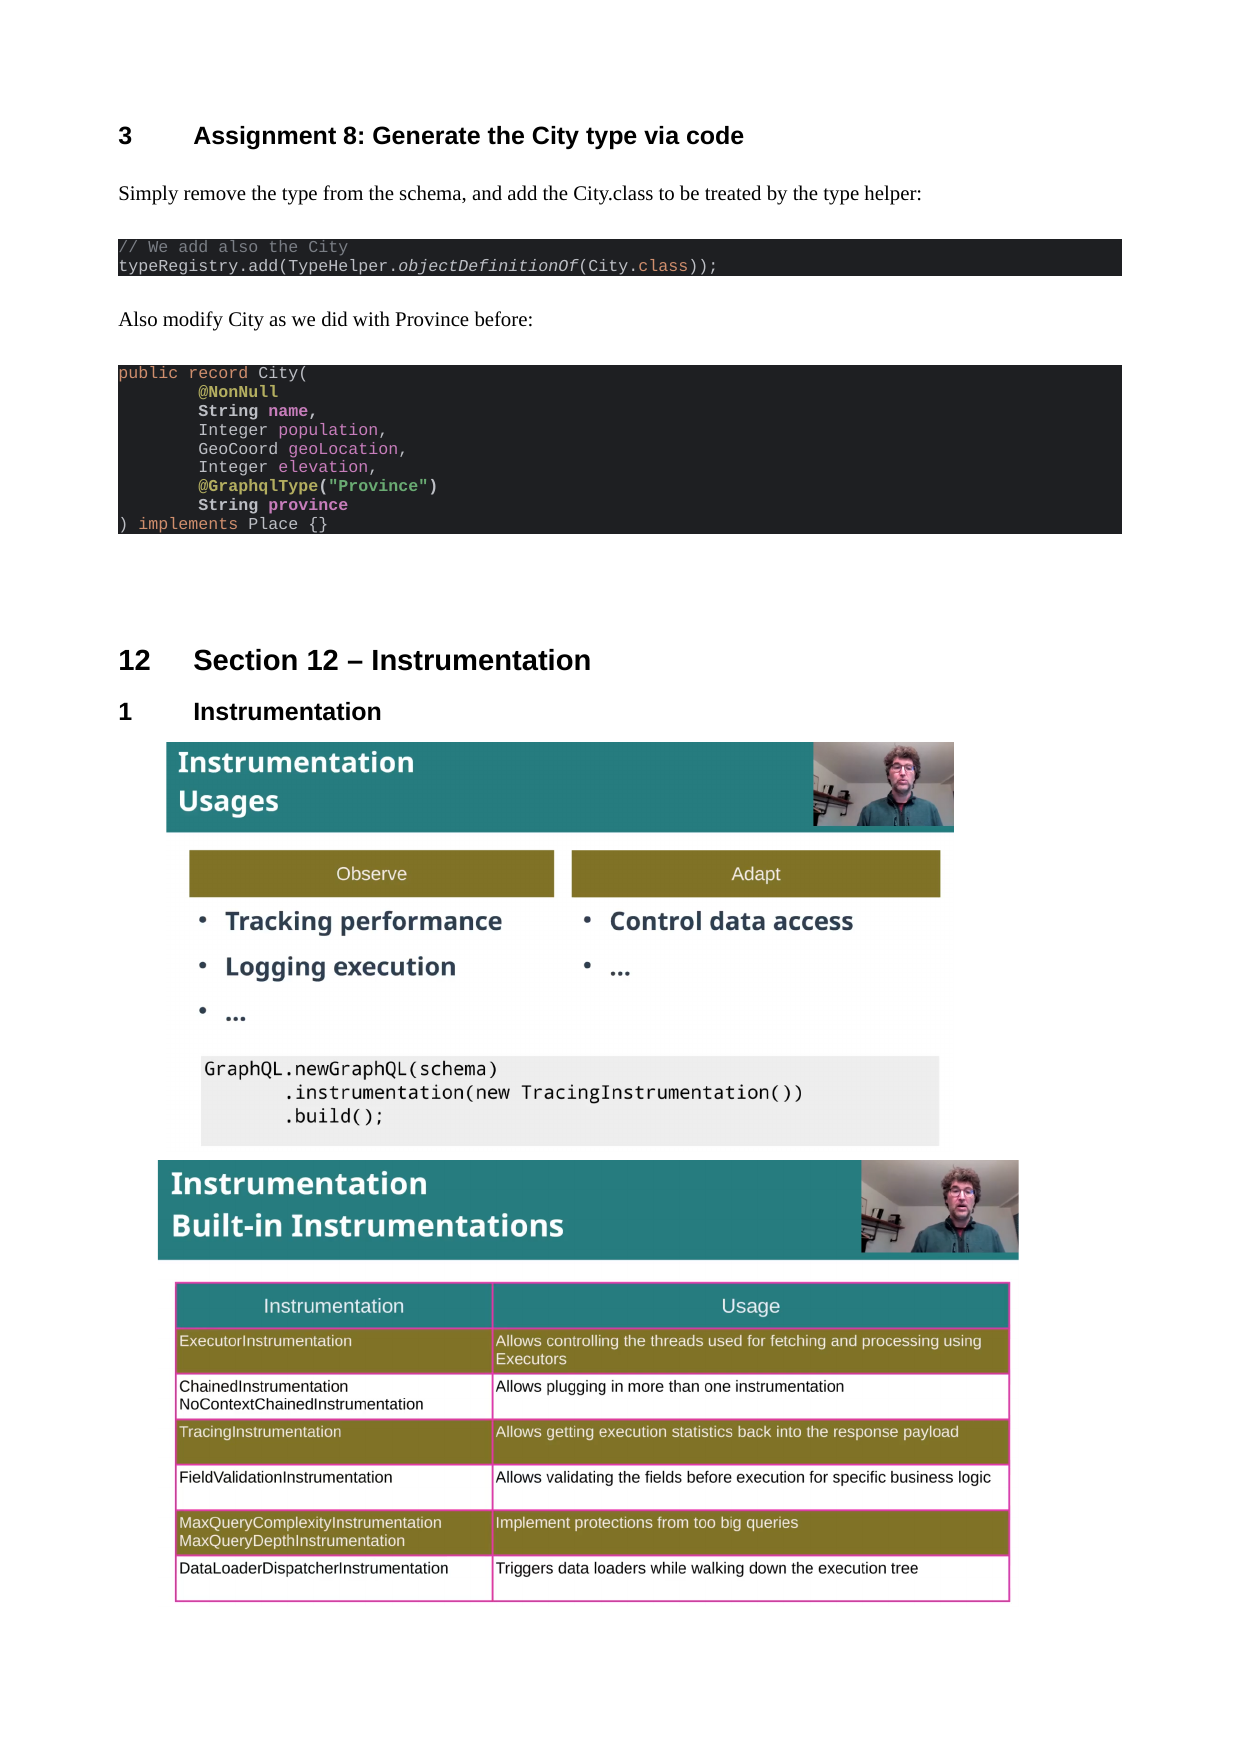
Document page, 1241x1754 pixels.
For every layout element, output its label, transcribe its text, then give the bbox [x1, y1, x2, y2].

subtitle Assignment 8: Generate the City type via code [118, 121, 1122, 150]
text Simply remove the type from the schema, and add the City.class to be treated by the type helper: [118, 181, 1122, 204]
subtitle Section 12 – Instrumentation [118, 643, 1122, 676]
text Also modify City as we did with Province before: [118, 307, 1122, 331]
picture [166, 742, 954, 1152]
text public record City( @NonNull String name, Integer population, GeoCoord geoLocation, Integer elevation, @GraphqlType("Province") String province ) implements Place {} [118, 365, 1122, 534]
subtitle Instrumentation [118, 697, 1122, 726]
text // We add also the City typeRegistry.add(TypeHelper.objectDefinitionOf(City.class)); [118, 239, 1122, 276]
picture [157, 1160, 1019, 1607]
